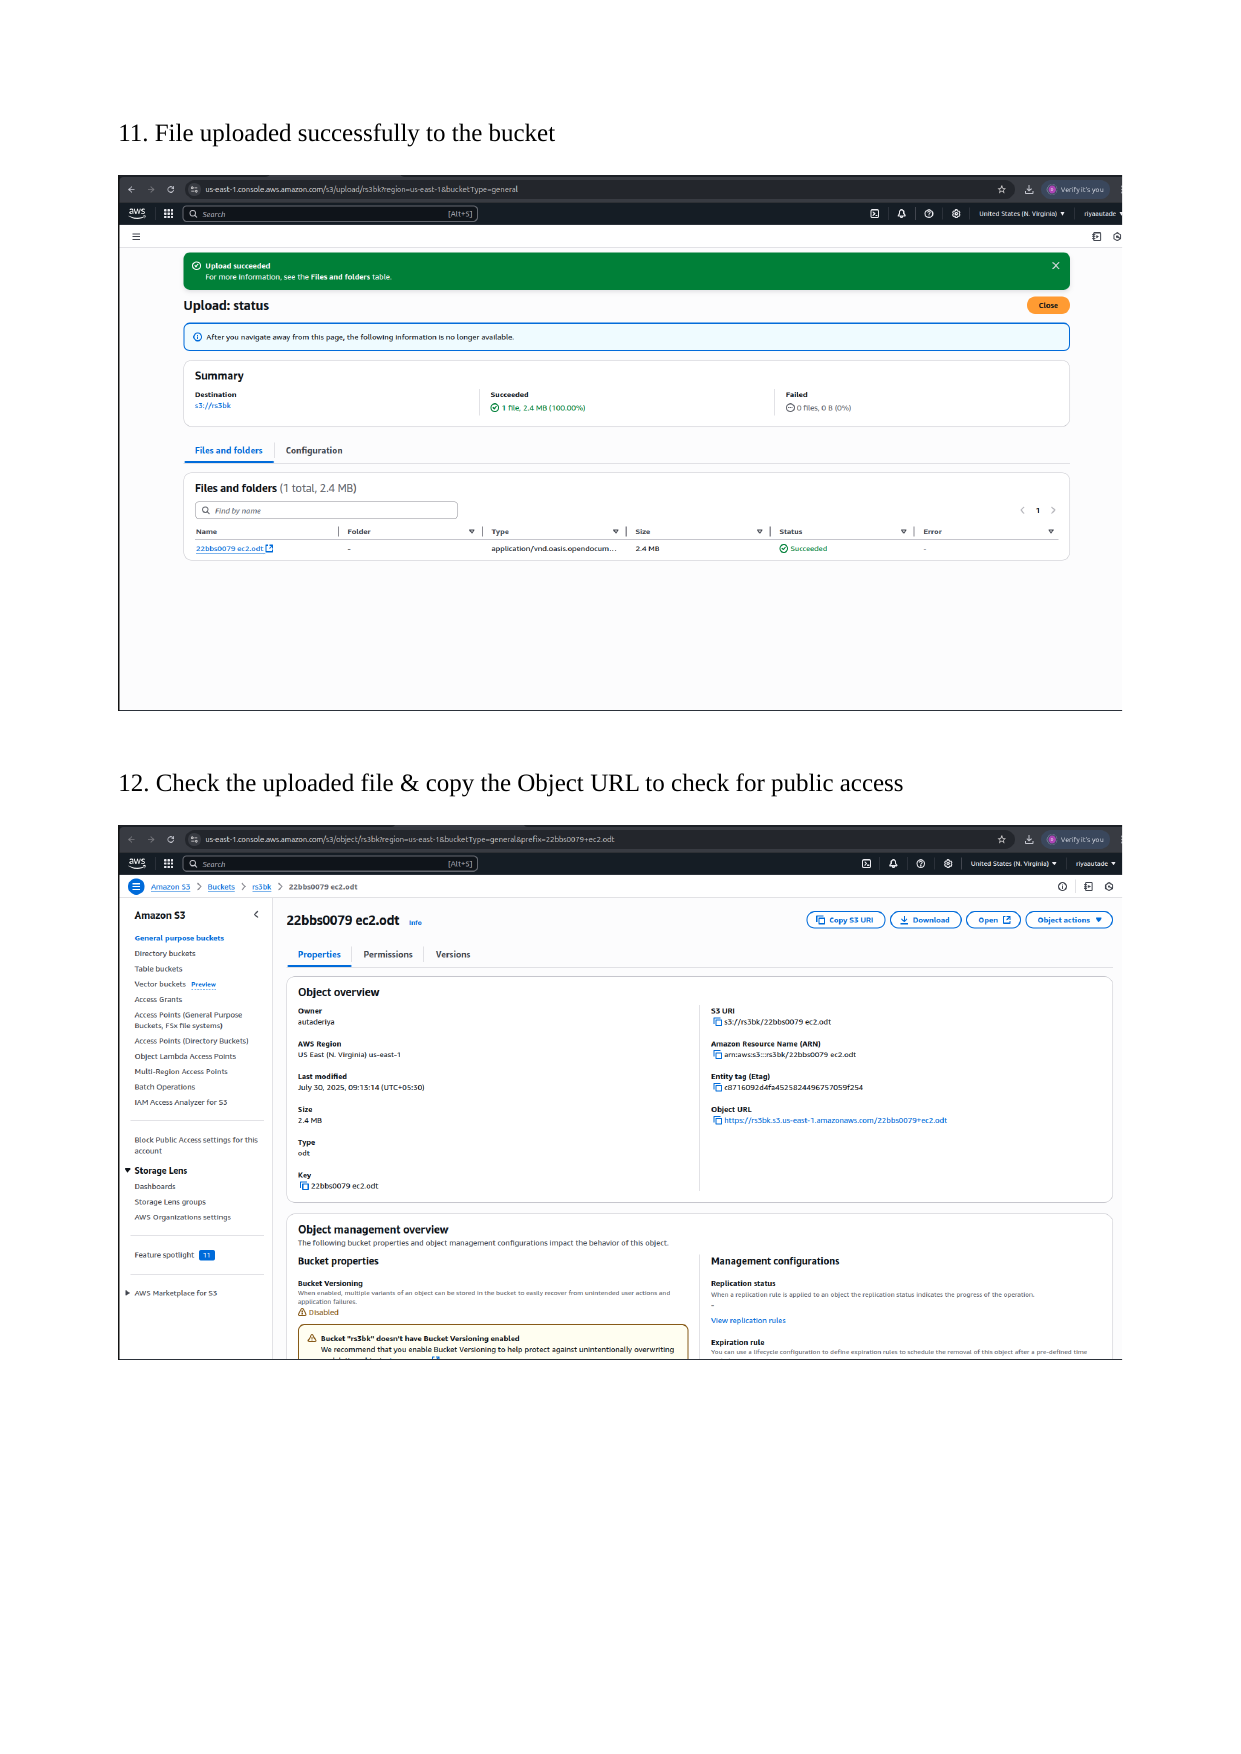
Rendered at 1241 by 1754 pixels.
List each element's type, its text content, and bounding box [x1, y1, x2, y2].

text 12. Check the uploaded file & copy the Object URL to check for public access [118, 768, 1122, 797]
picture [118, 175, 1123, 711]
picture [118, 825, 1123, 1360]
text 11. File uploaded successfully to the bucket [118, 118, 1122, 147]
